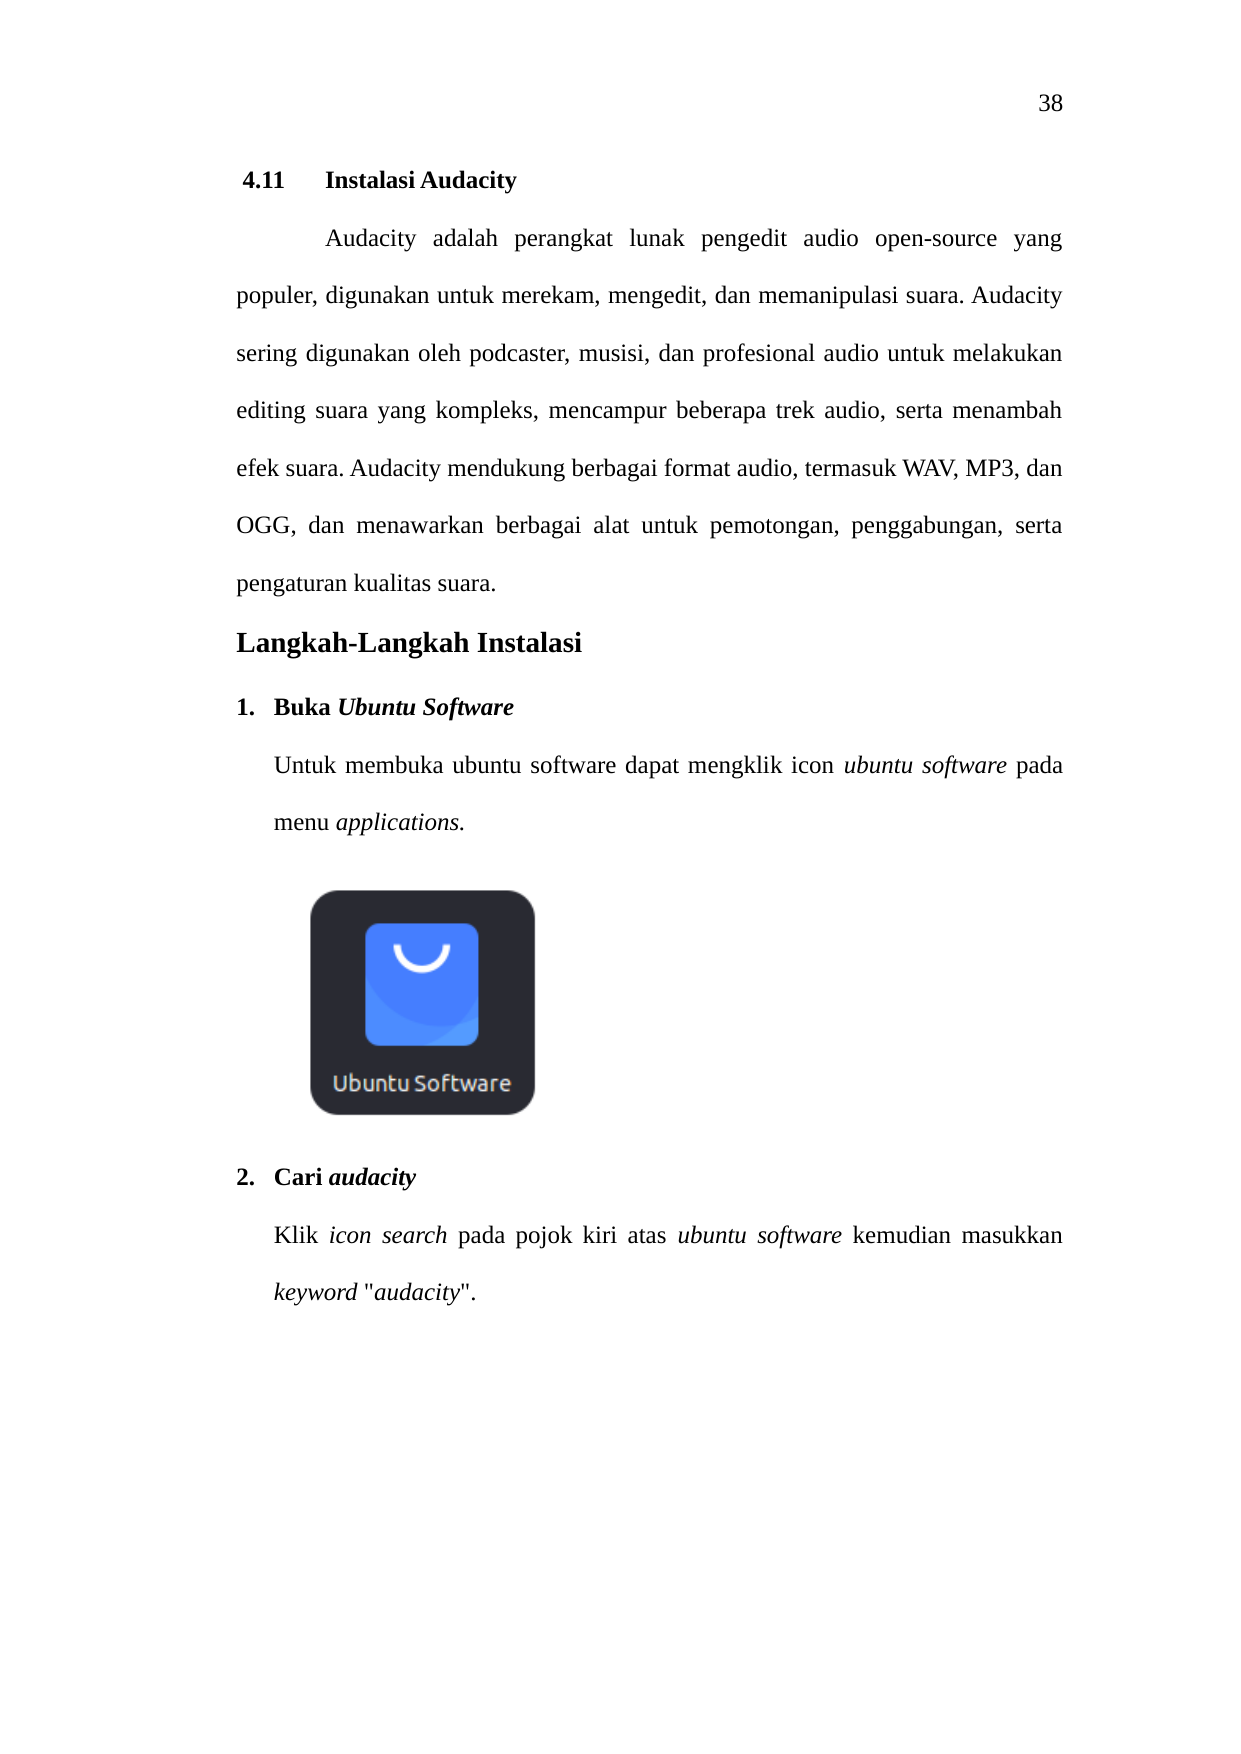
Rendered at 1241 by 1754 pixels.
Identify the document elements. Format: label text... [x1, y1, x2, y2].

text Langkah-Langkah Instalasi [236, 625, 1063, 659]
text Audacity adalah perangkat lunak pengedit audio open-source yang populer, digunakan untuk merekam, mengedit, dan memanipulasi suara. Audacity sering digunakan oleh podcaster, musisi, dan profesional audio untuk melakukan editing suara yang kompleks, mencampur beberapa trek audio, serta menambah efek suara. Audacity mendukung berbagai format audio, termasuk WAV, MP3, dan OGG, dan menawarkan berbagai alat untuk pemotongan, penggabungan, serta pengaturan kualitas suara. [236, 223, 1063, 597]
list Untuk membuka ubuntu software dapat mengklik icon ubuntu software pada menu applications. [236, 750, 1063, 836]
list Cari audacity [236, 1162, 1063, 1191]
list Klik icon search pada pojok kiri atas ubuntu software kemudian masukkan keyword "audacity". [236, 1220, 1063, 1306]
subtitle Instalasi Audacity [236, 165, 1063, 194]
list Buka Ubuntu Software [236, 692, 1063, 721]
picture [273, 865, 576, 1134]
